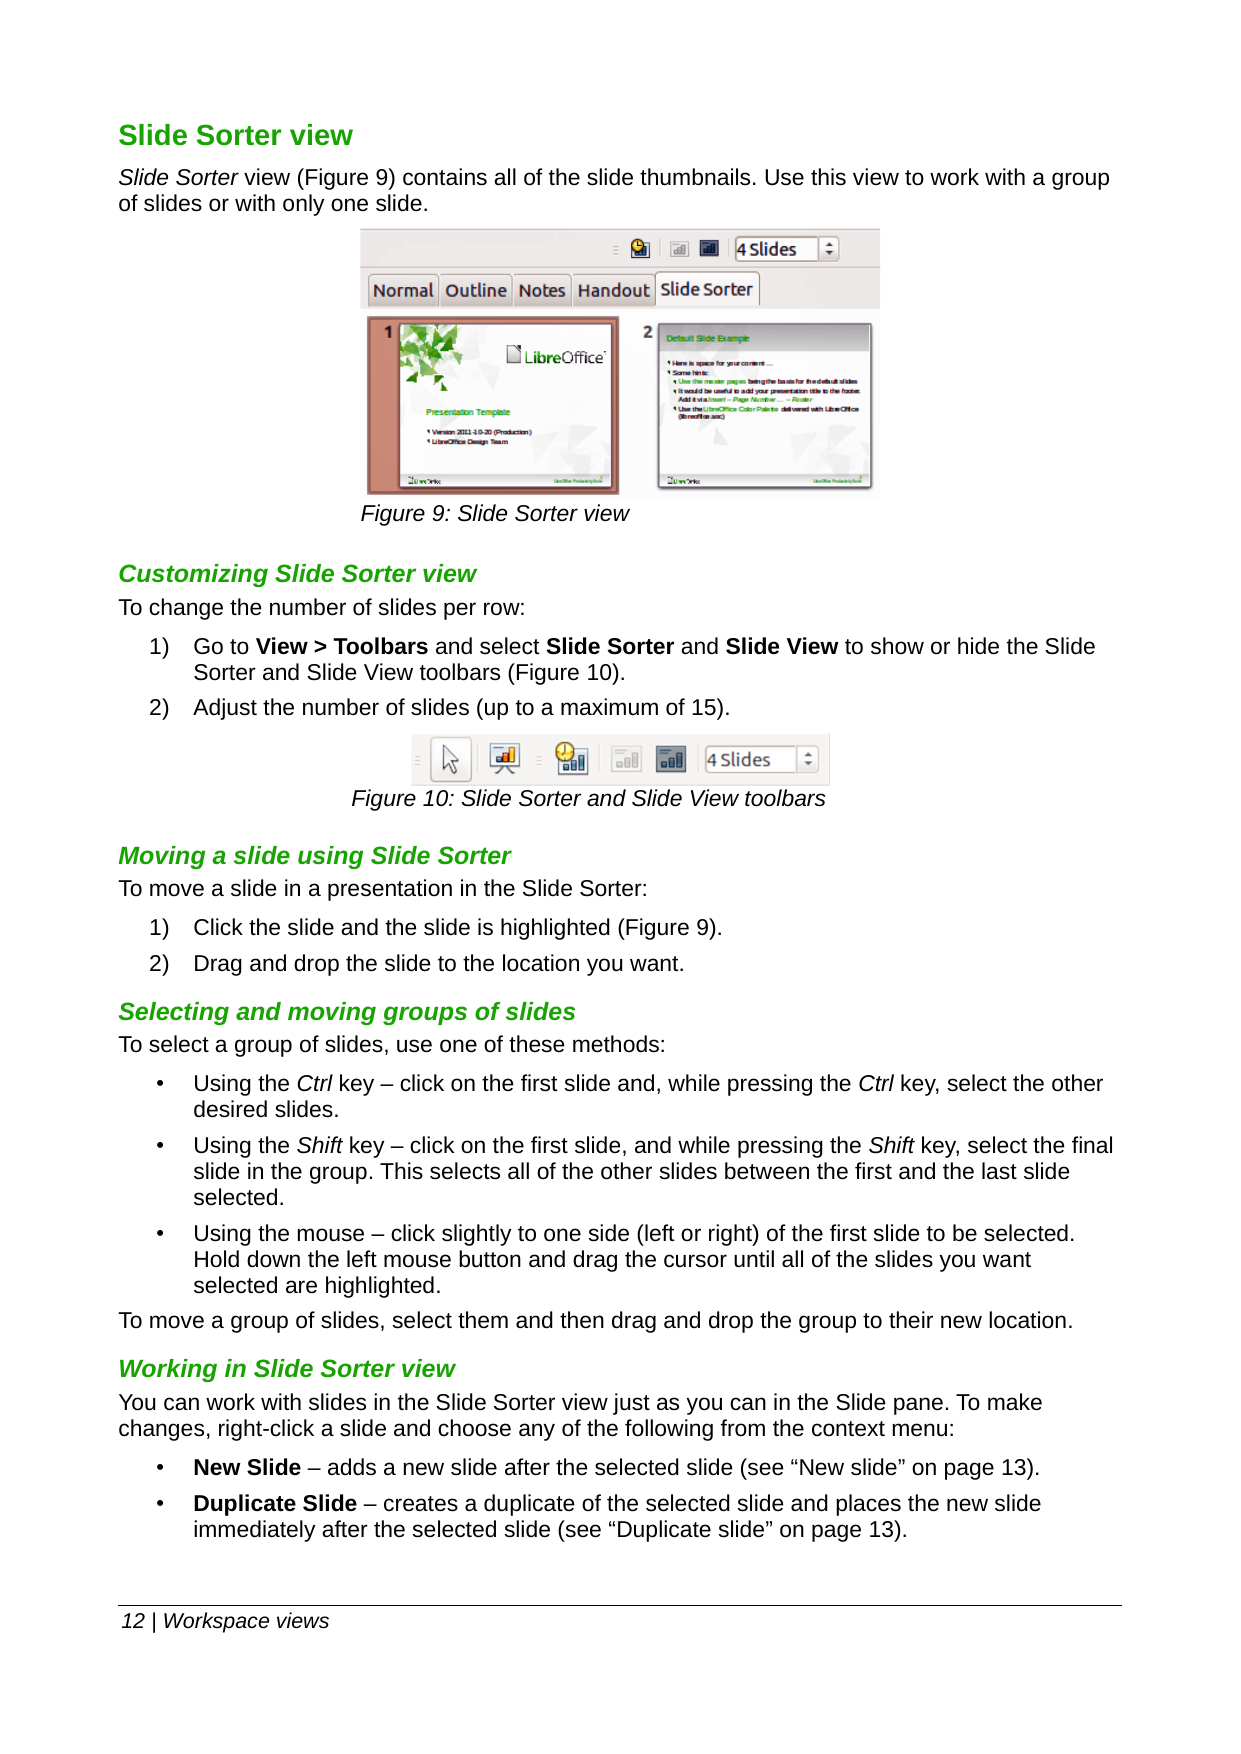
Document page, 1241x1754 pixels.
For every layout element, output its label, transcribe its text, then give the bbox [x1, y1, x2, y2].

picture [351, 732, 889, 786]
subtitle Slide Sorter view [118, 118, 1122, 152]
list Click the slide and the slide is highlighted (Figure 9). [169, 914, 1122, 941]
subtitle Customizing Slide Sorter view [118, 559, 1122, 588]
subtitle Moving a slide using Slide Sorter [118, 841, 1122, 869]
subtitle Working in Slide Sorter view [118, 1354, 1122, 1383]
list Drag and drop the slide to the location you want. [169, 949, 1122, 976]
list New Slide – adds a new slide after the selected slide (see “New slide” on page 13). [156, 1454, 1122, 1481]
list To select a group of slides, use one of these methods: [118, 1031, 1122, 1057]
text You can work with slides in the Slide Sorter view just as you can in the Slide pane. To make changes, right-click a slide and choose any of the following from the context menu: [118, 1389, 1122, 1442]
subtitle Selecting and moving groups of slides [118, 996, 1122, 1025]
list Using the mouse – click slightly to one side (left or right) of the first slide to be selected. Hold down the left mouse button and drag the cursor until all of the slides you want selected are highlighted. [156, 1219, 1122, 1298]
list To change the number of slides per row: [118, 594, 1122, 620]
list Using the Shift key – click on the first slide, and while pressing the Shift key, select the final slide in the group. This selects all of the other slides between the first and the last slide selected. [156, 1132, 1122, 1211]
text Slide Sorter view (Figure 9) contains all of the slide thumbnails. Use this view to work with a group of slides or with only one slide. [118, 163, 1122, 216]
list To move a slide in a presentation in the Slide Sorter: [118, 875, 1122, 902]
list Duplicate Slide – creates a duplicate of the selected slide and places the new slide immediately after the selected slide (see “Duplicate slide” on page 13). [156, 1489, 1122, 1542]
text Figure 10: Slide Sorter and Slide View toolbars [351, 786, 889, 812]
list Adjust the number of slides (up to a maximum of 15). [169, 694, 1122, 721]
list To move a group of slides, select them and then drag and drop the group to their new location. [118, 1307, 1122, 1334]
text Figure 9: Slide Sorter view [360, 501, 880, 527]
list Go to View > Toolbars and select Slide Sorter and Slide View to show or hide the Slide Sorter and Slide View toolbars (Figure 10). [169, 633, 1122, 685]
list Using the Ctrl key – click on the first slide and, while pressing the Ctrl key, select the other desired slides. [156, 1070, 1122, 1123]
picture [360, 228, 880, 501]
